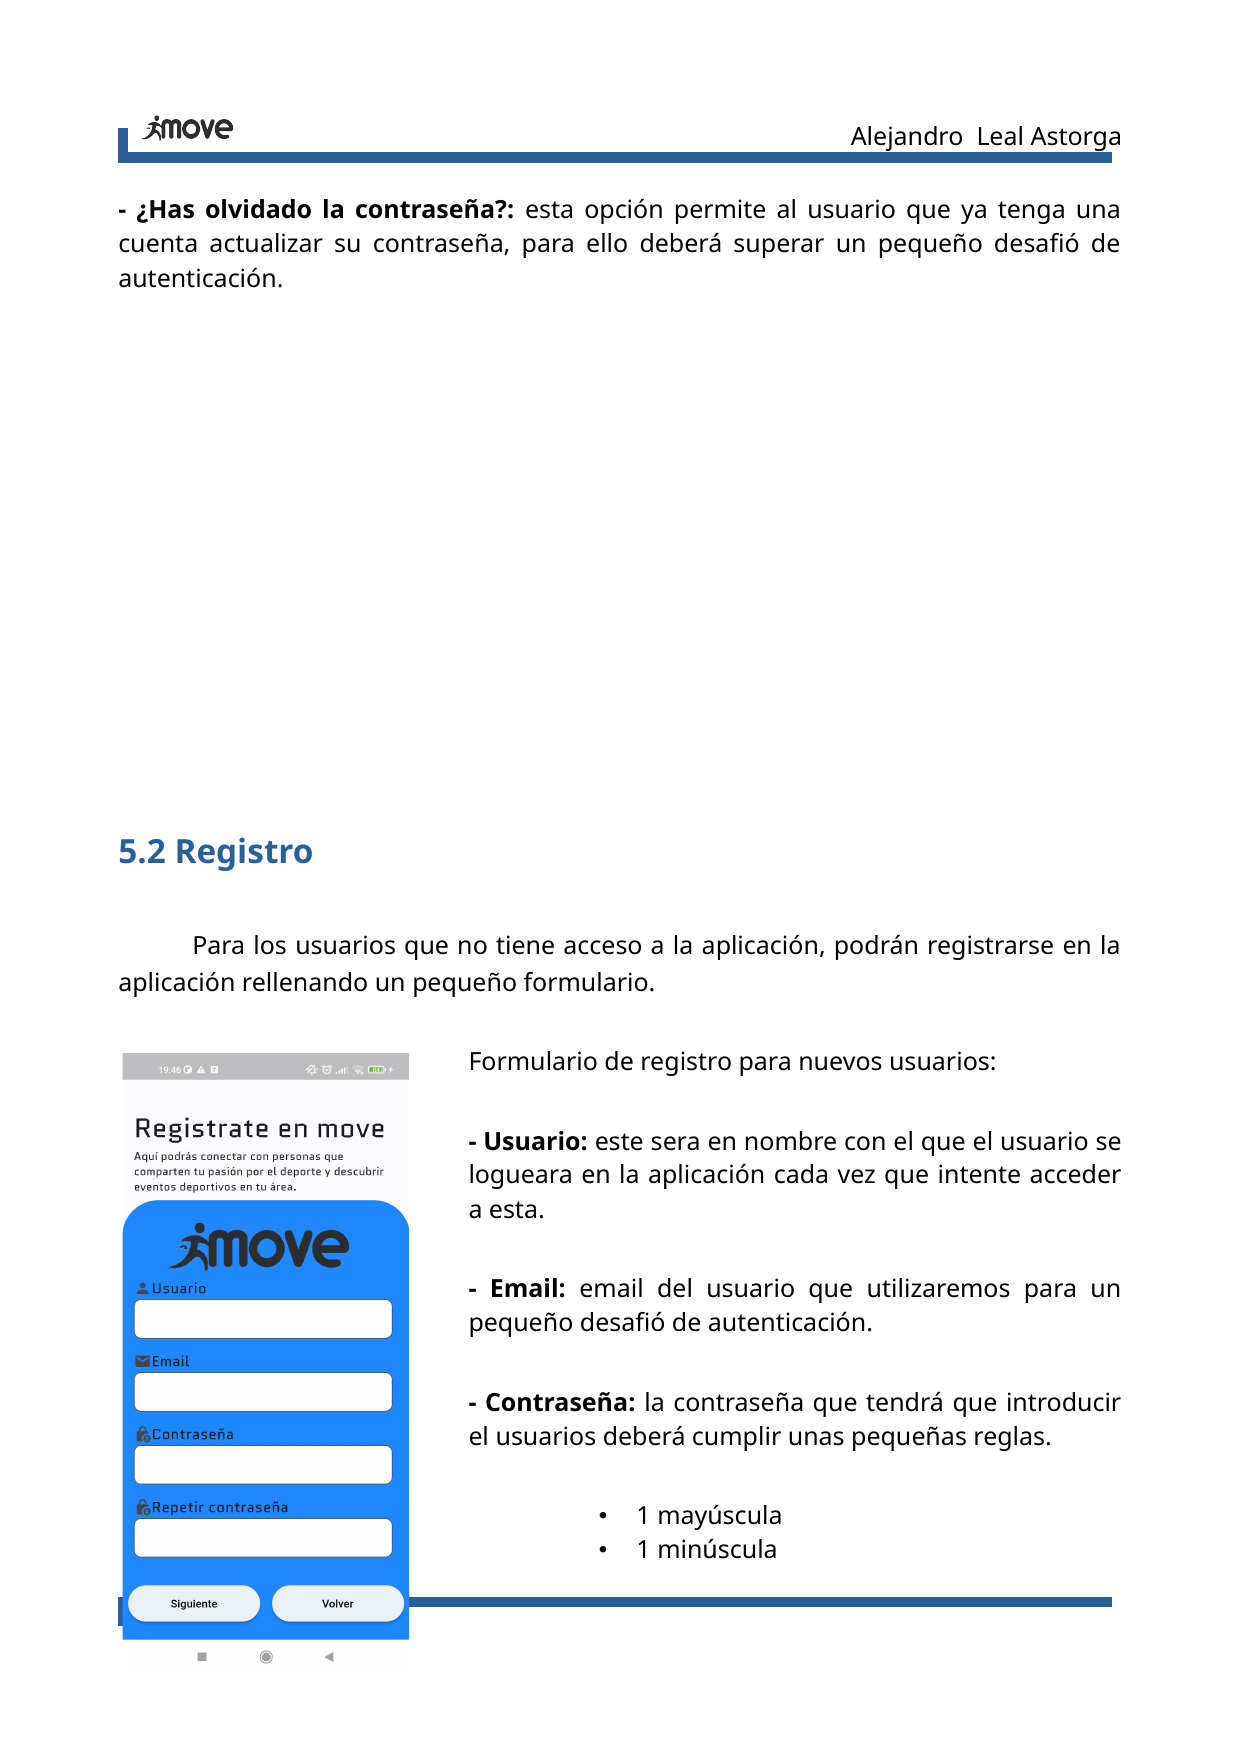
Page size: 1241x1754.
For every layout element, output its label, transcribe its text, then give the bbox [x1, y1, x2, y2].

list 1 minúscula [599, 1532, 1122, 1566]
text - ¿Has olvidado la contraseña?: esta opción permite al usuario que ya tenga una cuenta actualizar su contraseña, para ello deberá superar un pequeño desafió de autenticación. [118, 192, 1122, 294]
text 5.2 Registro [118, 828, 1122, 873]
text Formulario de registro para nuevos usuarios: [118, 1044, 1122, 1078]
text - Contraseña: la contraseña que tendrá que introducir el usuarios deberá cumplir unas pequeñas reglas. [410, 1384, 1122, 1452]
text - Email: email del usuario que utilizaremos para un pequeño desafió de autenticación. [410, 1271, 1122, 1339]
list 1 mayúscula [599, 1498, 1122, 1532]
picture [122, 1053, 410, 1674]
text Para los usuarios que no tiene acceso a la aplicación, podrán registrarse en la aplicación rellenando un pequeño formulario. [118, 919, 1122, 998]
picture [140, 113, 234, 141]
text - Usuario: este sera en nombre con el que el usuario se logueara en la aplicación cada vez que intente acceder a esta. [410, 1123, 1122, 1225]
